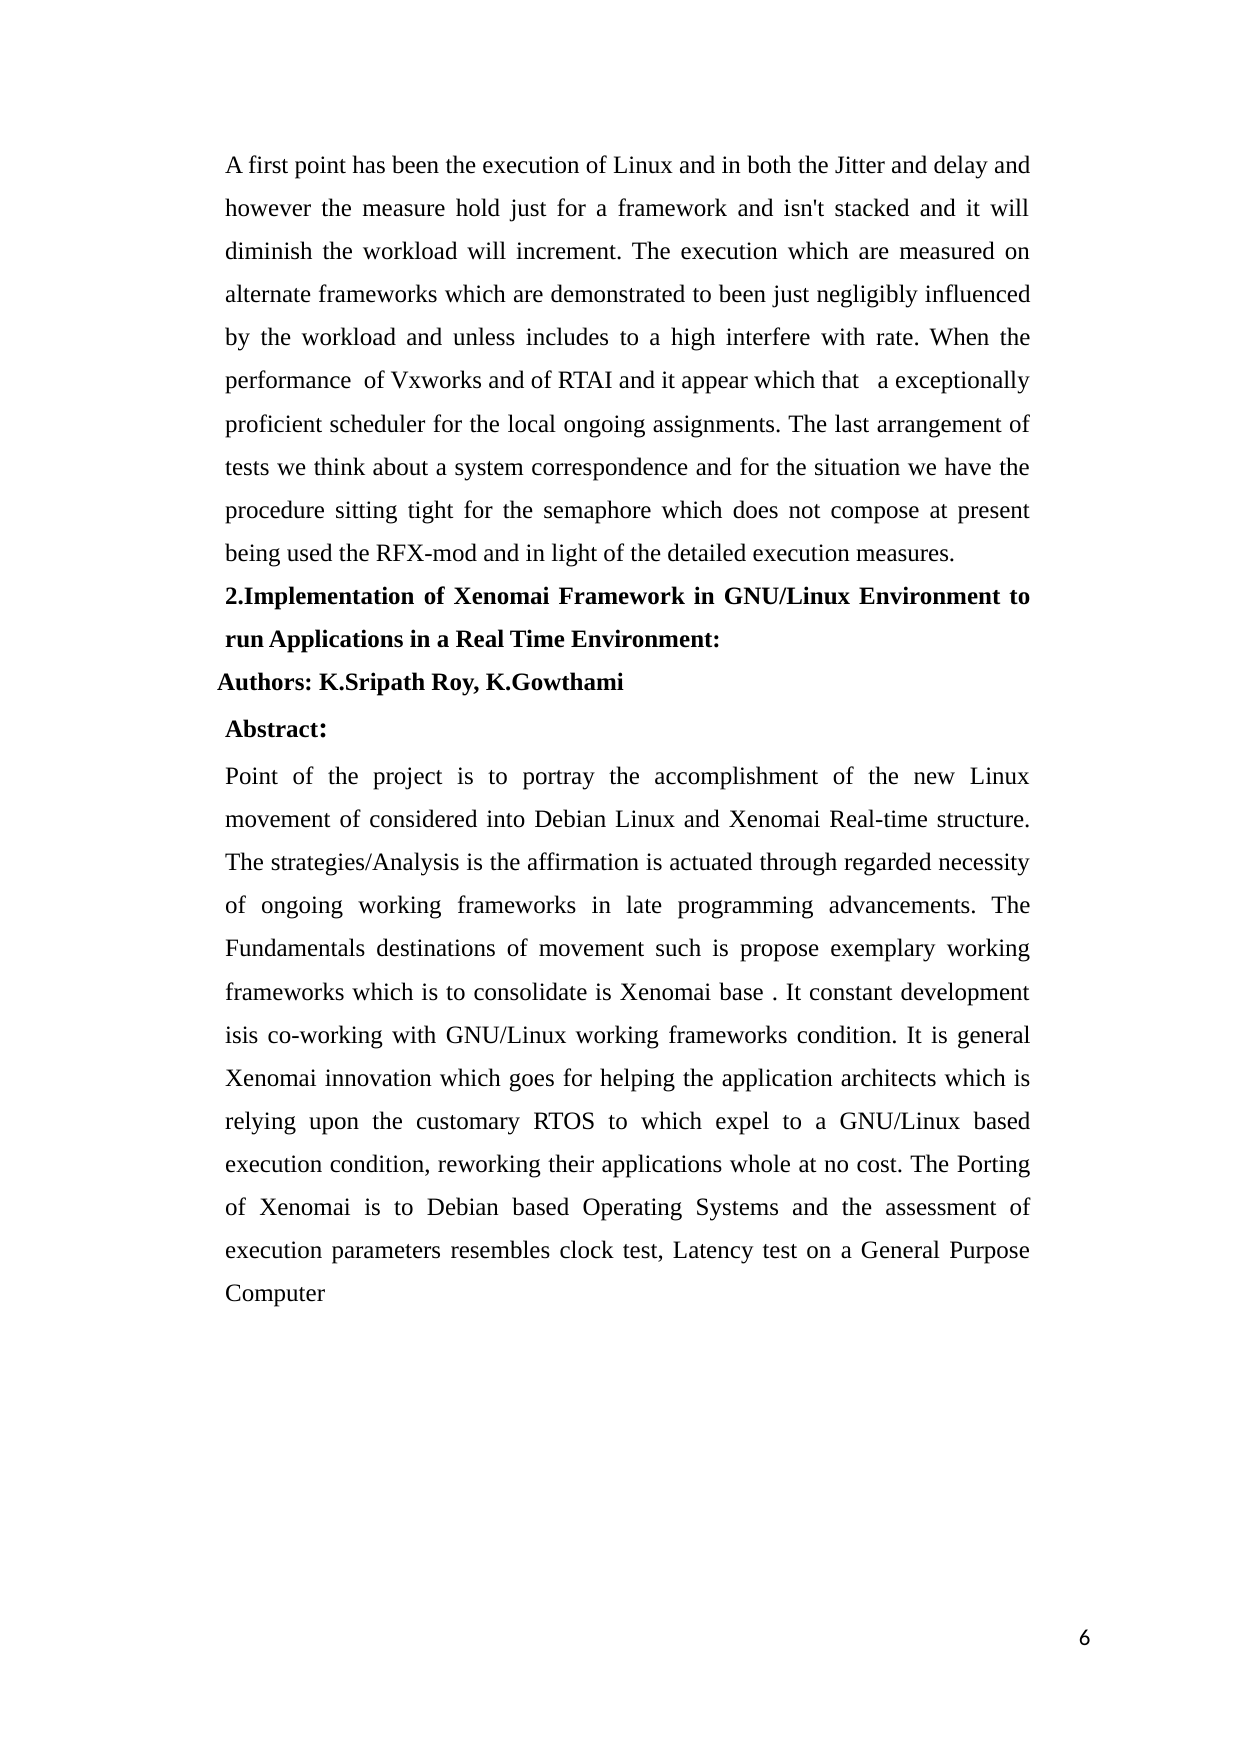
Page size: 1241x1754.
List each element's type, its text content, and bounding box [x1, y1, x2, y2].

text 2.Implementation of Xenomai Framework in GNU/Linux Environment to run Applications in a Real Time Environment: [225, 581, 1031, 653]
text A first point has been the execution of Linux and in both the Jitter and delay and however the measure hold just for a framework and isn't stacked and it will diminish the workload will increment. The execution which are measured on alternate frameworks which are demonstrated to been just negligibly influenced by the workload and unless includes to a high interfere with rate. When the performance of Vxworks and of RTAI and it appear which that a exceptionally proficient scheduler for the local ongoing assignments. The last arrangement of tests we think about a system correspondence and for the situation we have the procedure sitting tight for the semaphore which does not compose at present being used the RFX-mod and in light of the detailed execution measures. [225, 150, 1031, 567]
subtitle Abstract: [225, 711, 1031, 744]
subtitle Point of the project is to portray the accomplishment of the new Linux movement of considered into Debian Linux and Xenomai Real-time structure. The strategies/Analysis is the affirmation is actuated through regarded necessity of ongoing working frameworks in late programming advancements. The Fundamentals destinations of movement such is propose exemplary working frameworks which is to consolidate is Xenomai base . It constant development isis co-working with GNU/Linux working frameworks condition. It is general Xenomai innovation which goes for helping the application architects which is relying upon the customary RTOS to which expel to a GNU/Linux based execution condition, reworking their applications whole at no cost. The Porting of Xenomai is to Debian based Operating Systems and the assessment of execution parameters resembles clock test, Latency test on a General Purpose Computer [225, 761, 1031, 1307]
subtitle Authors: K.Sripath Roy, K.Gowthami [162, 667, 1031, 696]
